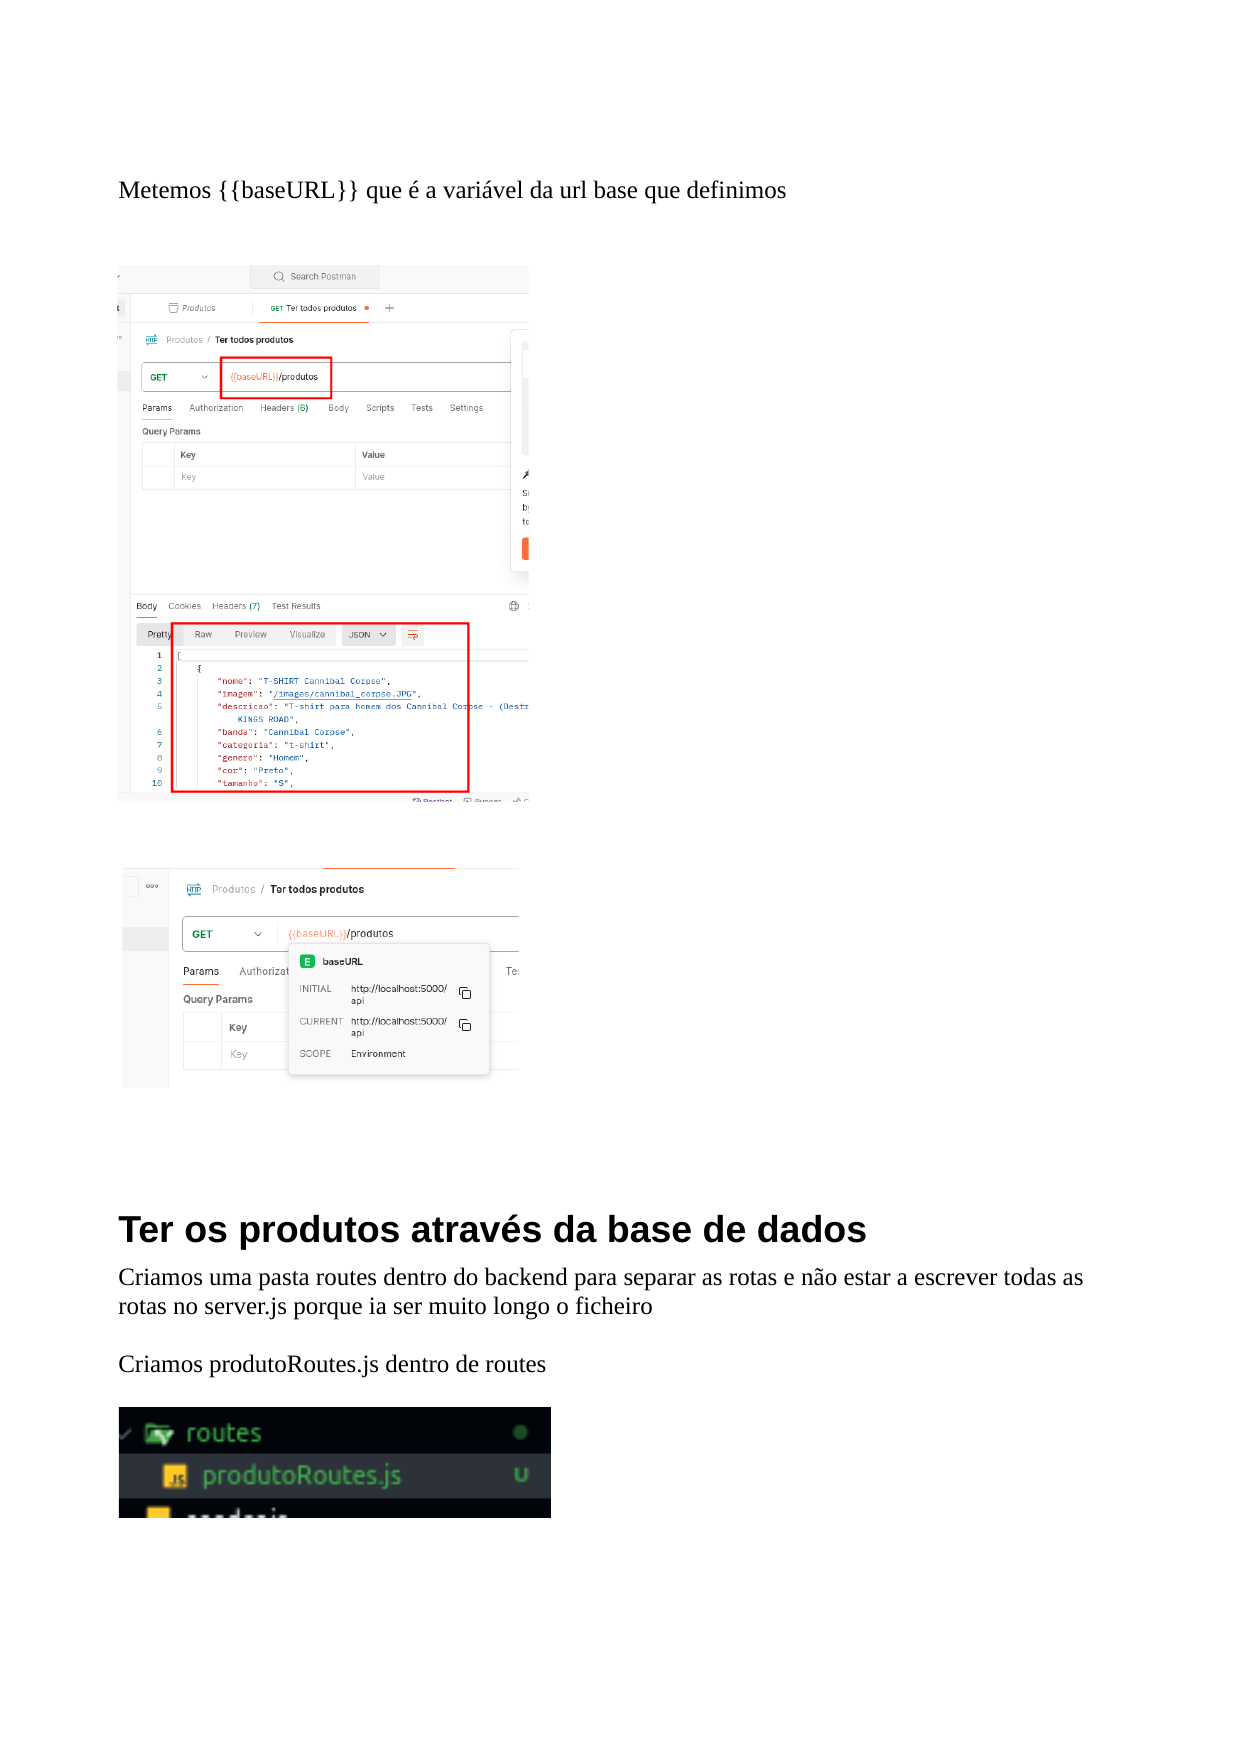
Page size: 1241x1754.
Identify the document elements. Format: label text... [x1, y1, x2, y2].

text Criamos produtoRoutes.js dentro de routes [118, 1349, 1122, 1377]
text Criamos uma pasta routes dentro do backend para separar as rotas e não estar a escrever todas as rotas no server.js porque ia ser muito longo o ficheiro [118, 1262, 1122, 1320]
picture [118, 1407, 551, 1518]
text Metemos {{baseURL}} que é a variável da url base que definimos [118, 176, 1122, 204]
picture [122, 867, 519, 1088]
subtitle Ter os produtos através da base de dados [118, 1207, 1122, 1250]
picture [117, 265, 529, 802]
